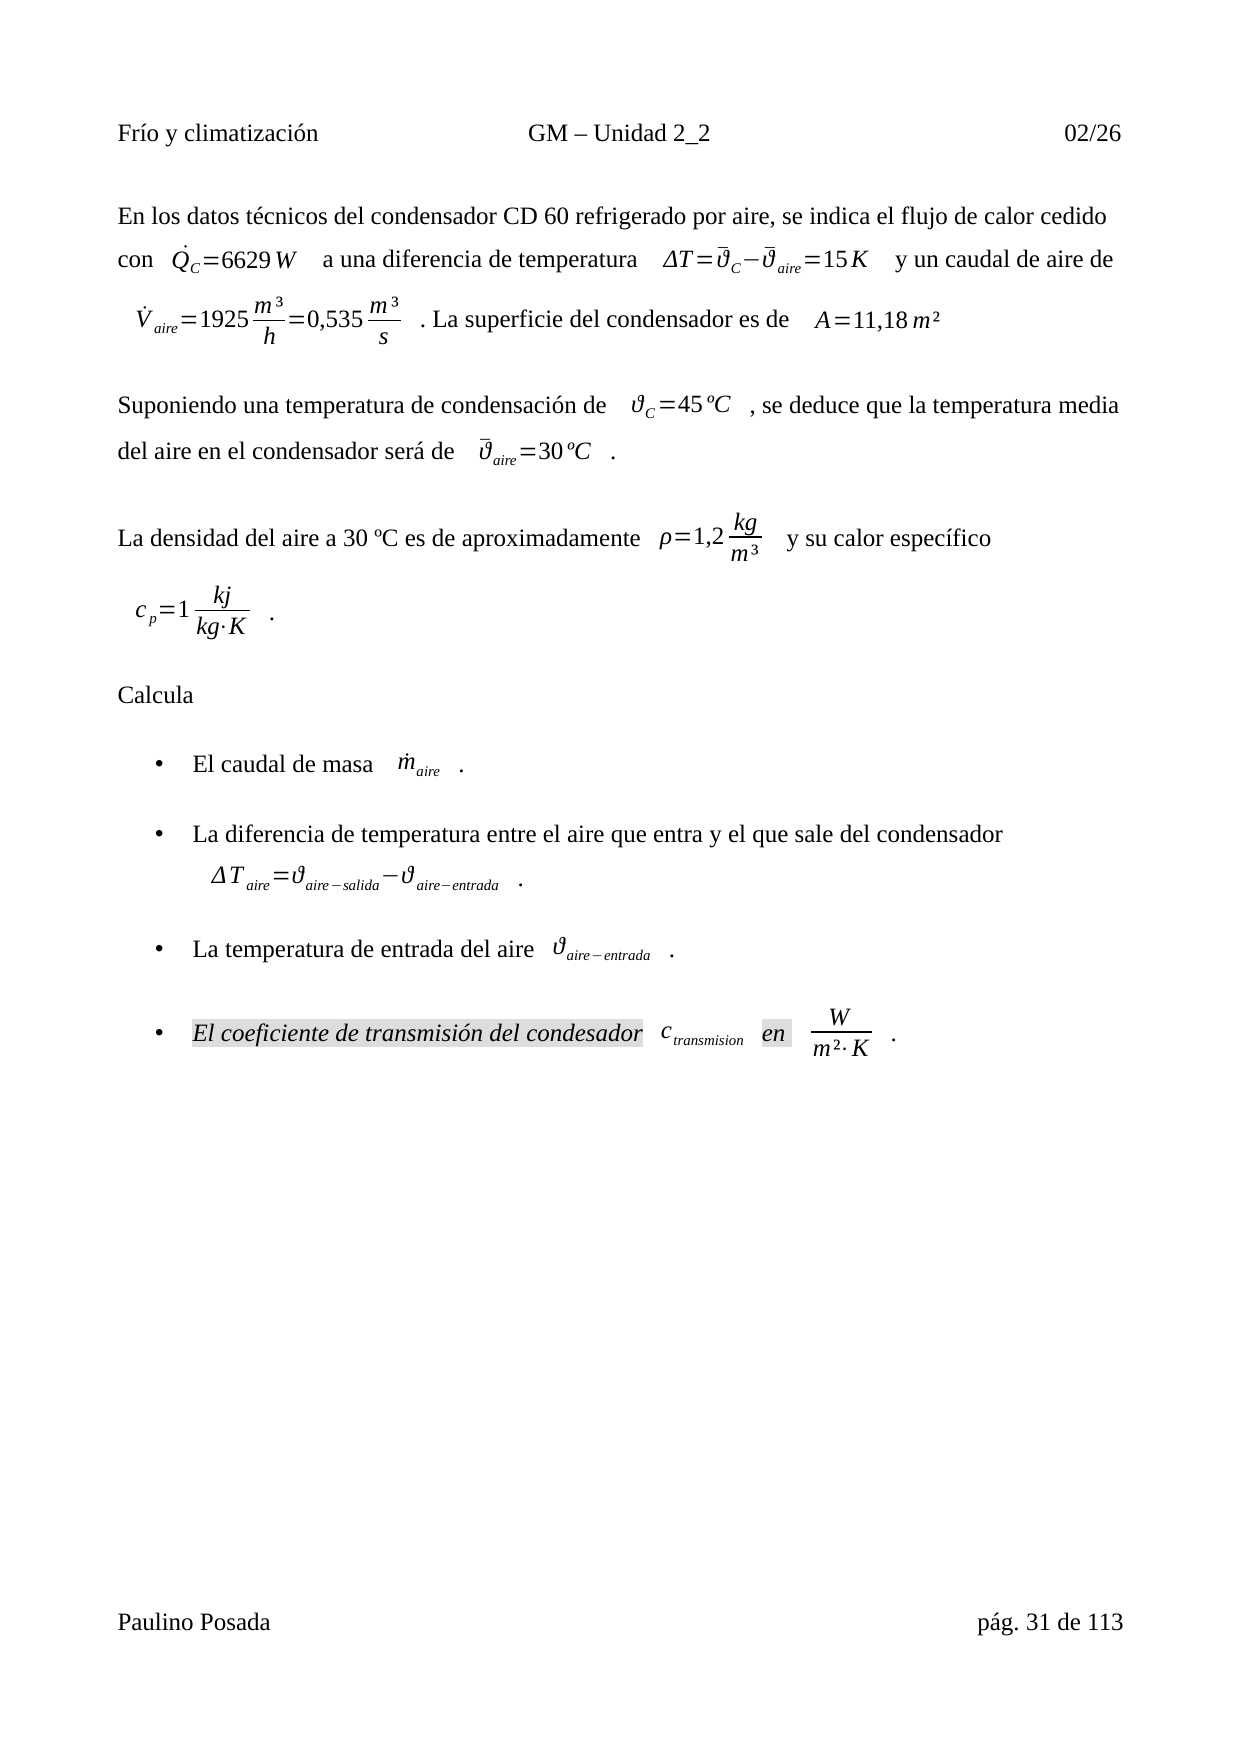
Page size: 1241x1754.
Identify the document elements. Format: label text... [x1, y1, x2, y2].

list El coeficiente de transmisión del condesadoren . [155, 1003, 1123, 1062]
text Suponiendo una temperatura de condensación de , se deduce que la temperatura media del aire en el condensador será de . [117, 390, 1123, 469]
list La temperatura de entrada del aire. [155, 933, 1123, 964]
text En los datos técnicos del condensador CD 60 refrigerado por aire, se indica el flujo de calor cedido con a una diferencia de temperatura y un caudal de aire de . La superficie del condensador es de [117, 201, 1123, 350]
text La densidad del aire a 30 ºC es de aproximadamente y su calor específico . [117, 508, 1123, 641]
text Calcula [117, 680, 1123, 709]
list La diferencia de temperatura entre el aire que entra y el que sale del condensador. [155, 819, 1123, 893]
list El caudal de masa . [155, 748, 1123, 779]
